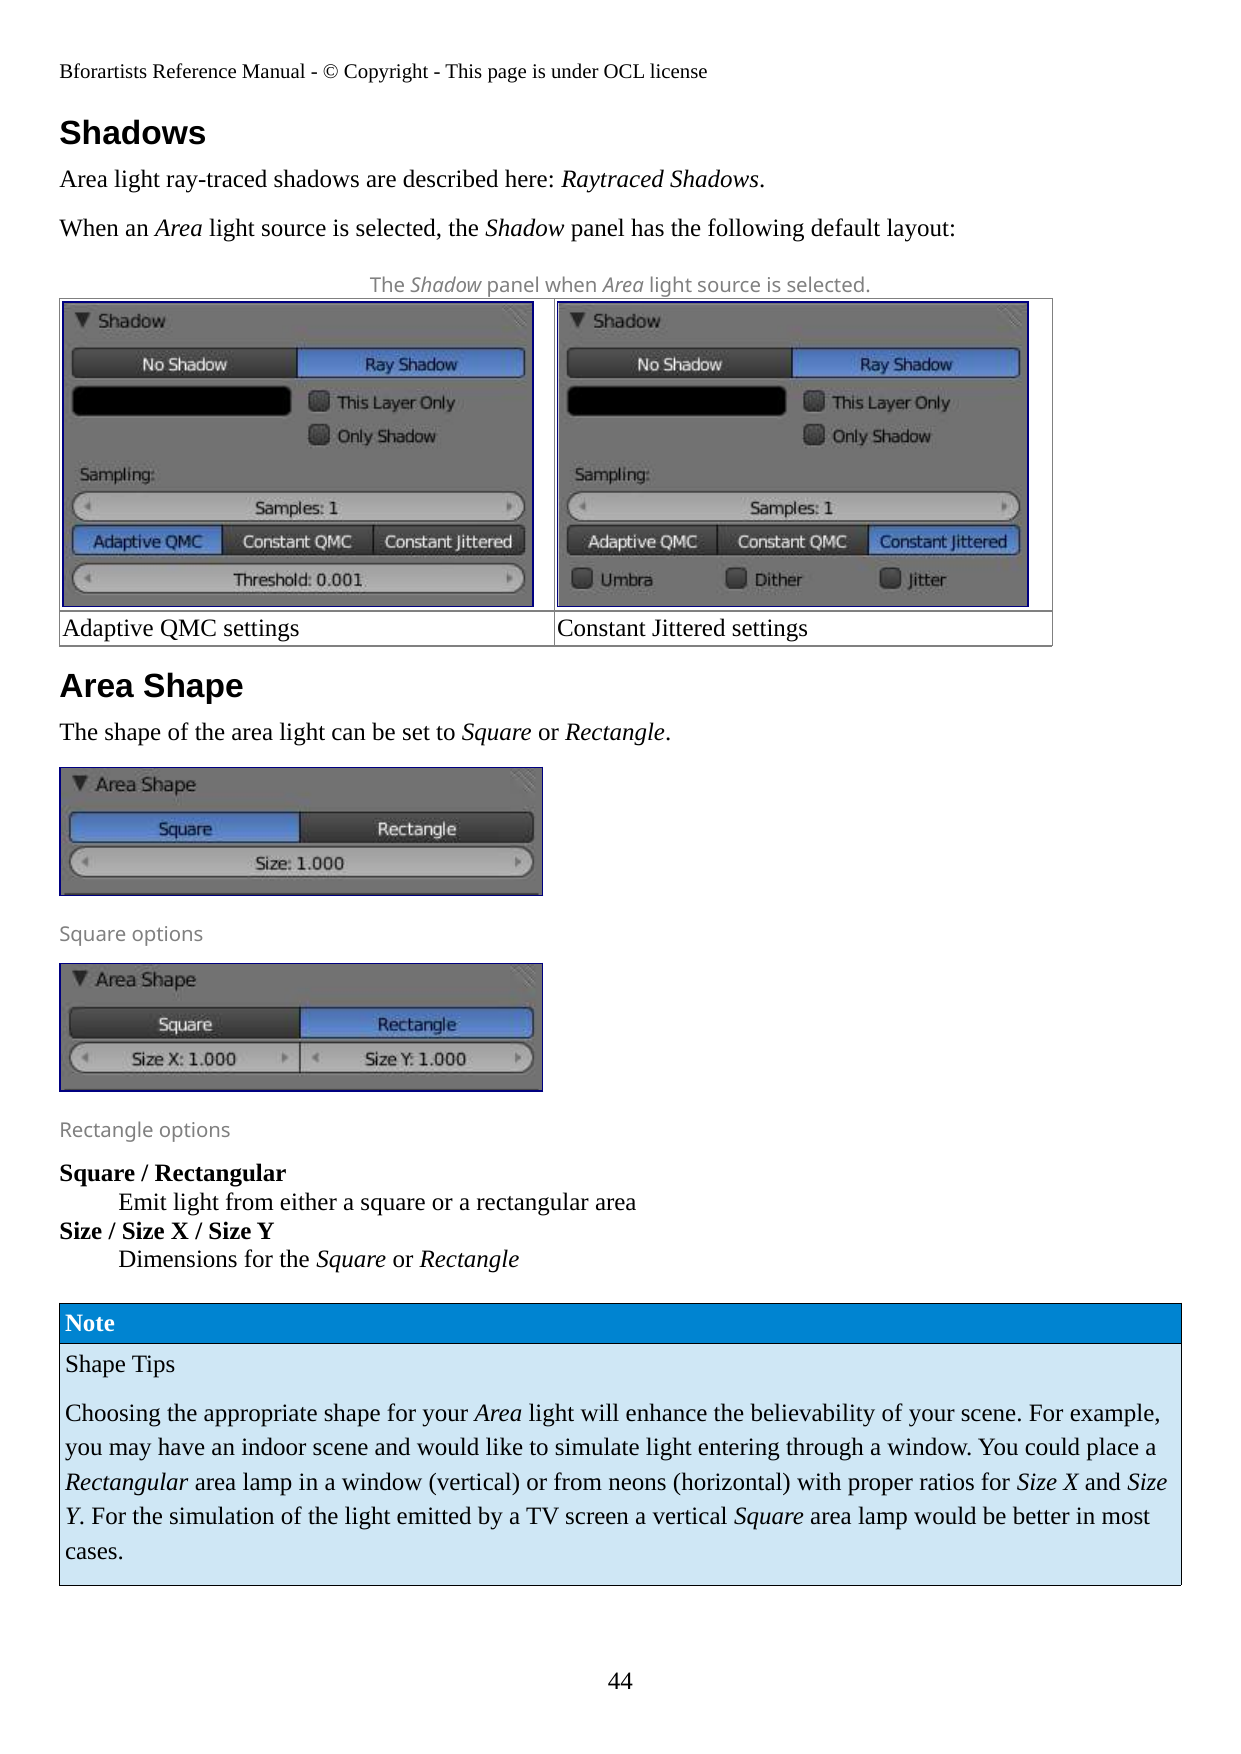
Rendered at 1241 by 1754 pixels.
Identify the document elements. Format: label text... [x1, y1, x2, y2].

table_cell Shape Tips Choosing the appropriate shape for your Area light will enhance the believability of your scene. For example, you may have an indoor scene and would like to simulate light entering through a window. You could place a Rectangular area lamp in a window (vertical) or from neons (horizontal) with proper ratios for Size X and Size Y. For the simulation of the light emitted by a TV screen a vertical Square area lamp would be better in most cases. [60, 1344, 1181, 1585]
text Area light ray-traced shadows are described here: Raytraced Shadows. [59, 164, 1181, 192]
subtitle Square / Rectangular [59, 1158, 1181, 1187]
table_cell Adaptive QMC settings [60, 612, 554, 645]
text Square options [59, 917, 1181, 948]
picture [64, 303, 532, 606]
picture [61, 964, 542, 1090]
picture [61, 768, 542, 895]
picture [558, 303, 1027, 606]
text When an Area light source is selected, the Shadow panel has the following default layout: [59, 213, 1181, 242]
table_cell Constant Jittered settings [555, 612, 1052, 645]
subtitle Area Shape [59, 666, 1181, 705]
subtitle Shadows [59, 113, 1181, 151]
table_header Note [60, 1304, 1181, 1343]
text Rectangle options [59, 1112, 1181, 1144]
text The Shadow panel when Area light source is selected. [59, 267, 1181, 298]
list Emit light from either a square or a rectangular area [118, 1187, 1181, 1216]
table_header [60, 299, 554, 610]
list Dimensions for the Square or Rectangle [118, 1244, 1181, 1273]
text The shape of the area light can be set to Square or Rectangle. [59, 717, 1181, 746]
table_header [555, 299, 1052, 610]
subtitle Size / Size X / Size Y [59, 1216, 1181, 1244]
